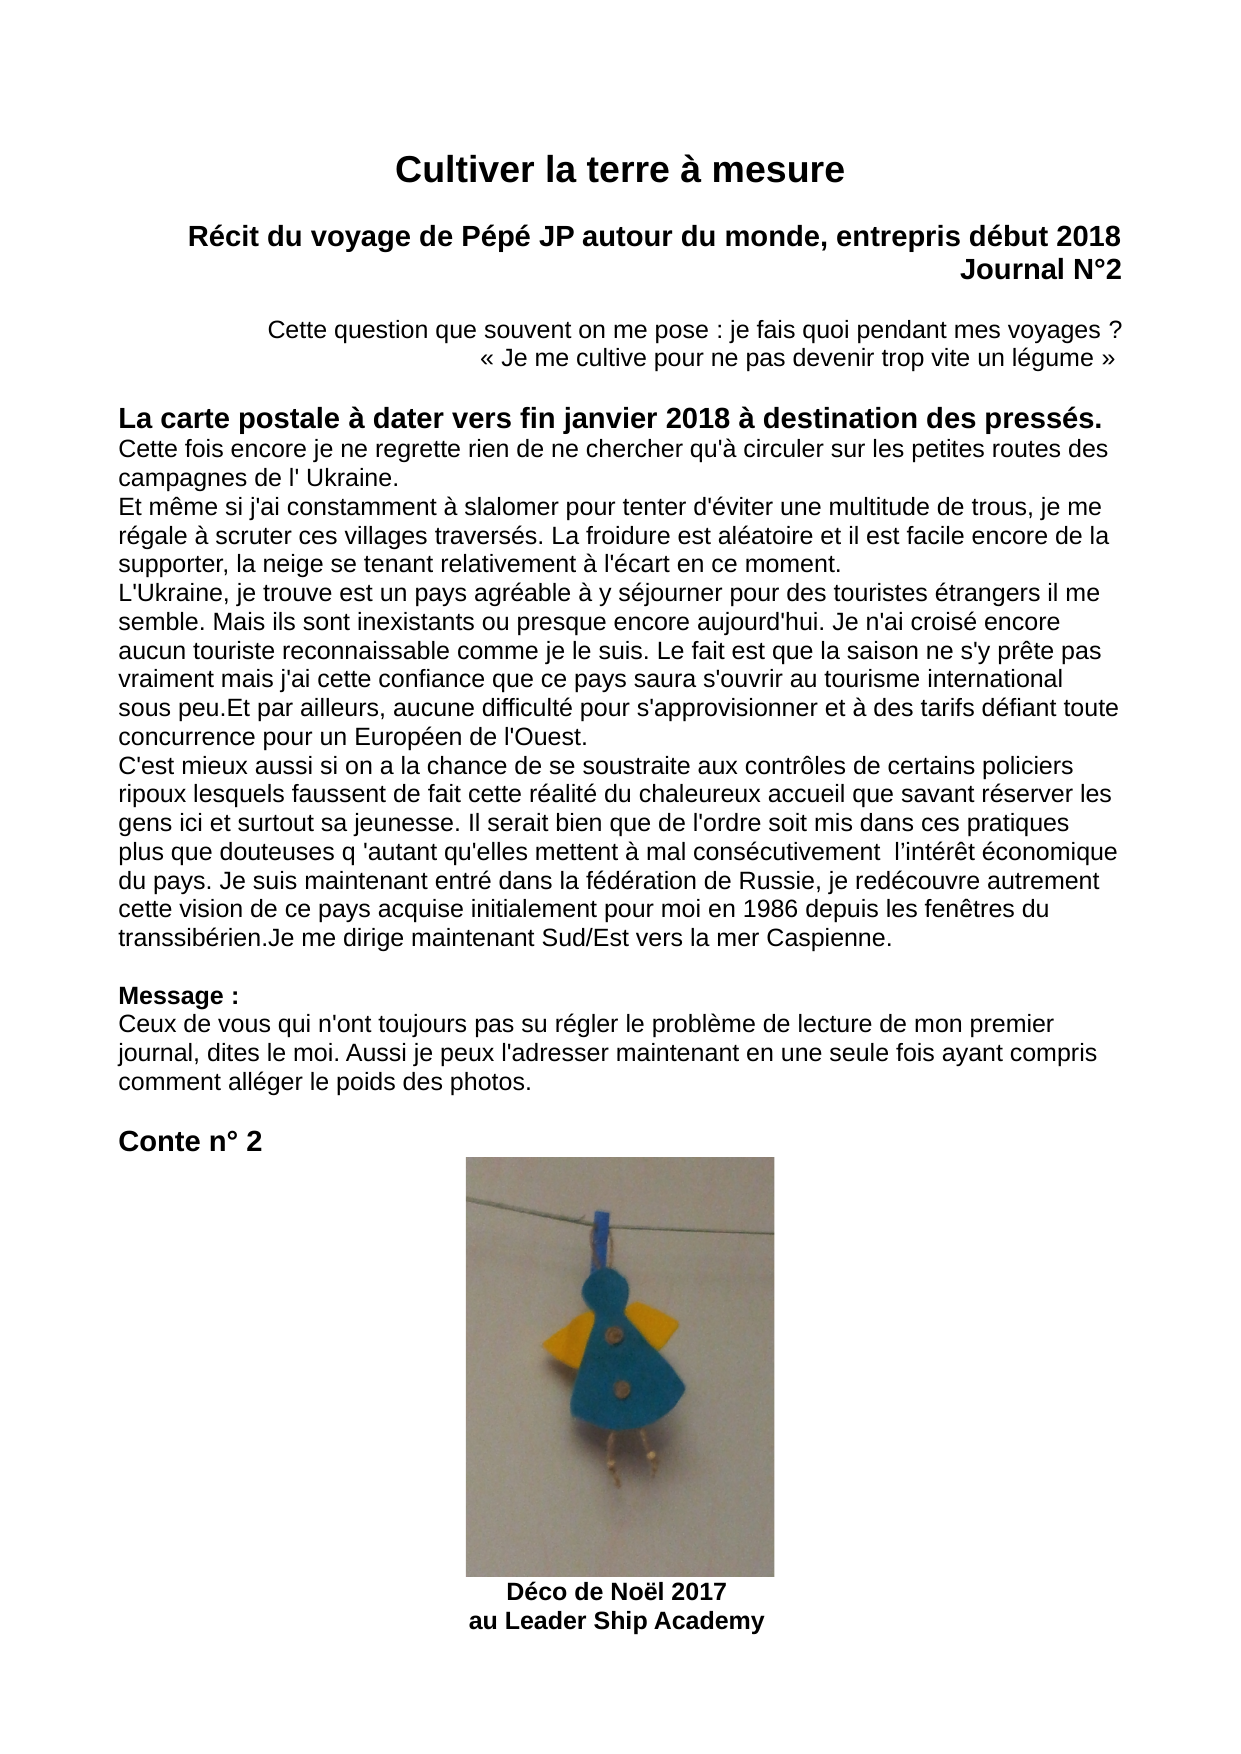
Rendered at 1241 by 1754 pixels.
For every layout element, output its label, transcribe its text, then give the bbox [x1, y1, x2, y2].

text Cette question que souvent on me pose : je fais quoi pendant mes voyages ? [118, 314, 1122, 343]
text « Je me cultive pour ne pas devenir trop vite un légume » [118, 343, 1122, 372]
text Récit du voyage de Pépé JP autour du monde, entrepris début 2018 Journal N°2 [118, 219, 1122, 286]
text au Leader Ship Academy [118, 1606, 1122, 1634]
text Cultiver la terre à mesure [118, 147, 1122, 190]
text La carte postale à dater vers fin janvier 2018 à destination des pressés. [118, 401, 1122, 434]
text Cette fois encore je ne regrette rien de ne chercher qu'à circuler sur les petites routes des campagnes de l' Ukraine. [118, 434, 1122, 492]
text Conte n° 2 [118, 1124, 1122, 1158]
text Et même si j'ai constamment à slalomer pour tenter d'éviter une multitude de trous, je me régale à scruter ces villages traversés. La froidure est aléatoire et il est facile encore de la supporter, la neige se tenant relativement à l'écart en ce moment. [118, 492, 1122, 578]
text Ceux de vous qui n'ont toujours pas su régler le problème de lecture de mon premier journal, dites le moi. Aussi je peux l'adresser maintenant en une seule fois ayant compris comment alléger le poids des photos. [118, 1009, 1122, 1096]
text Message : [118, 981, 1122, 1009]
text C'est mieux aussi si on a la chance de se soustraite aux contrôles de certains policiers ripoux lesquels faussent de fait cette réalité du chaleureux accueil que savant réserver les gens ici et surtout sa jeunesse. Il serait bien que de l'ordre soit mis dans ces pratiques plus que douteuses q 'autant qu'elles mettent à mal consécutivement l’intérêt économique du pays. Je suis maintenant entré dans la fédération de Russie, je redécouvre autrement cette vision de ce pays acquise initialement pour moi en 1986 depuis les fenêtres du transsibérien.Je me dirige maintenant Sud/Est vers la mer Caspienne. [118, 751, 1122, 952]
text L'Ukraine, je trouve est un pays agréable à y séjourner pour des touristes étrangers il me semble. Mais ils sont inexistants ou presque encore aujourd'hui. Je n'ai croisé encore aucun touriste reconnaissable comme je le suis. Le fait est que la saison ne s'y prête pas vraiment mais j'ai cette confiance que ce pays saura s'ouvrir au tourisme international sous peu.Et par ailleurs, aucune difficulté pour s'approvisionner et à des tarifs défiant toute concurrence pour un Européen de l'Ouest. [118, 578, 1122, 751]
picture [465, 1157, 775, 1577]
text Déco de Noël 2017 [118, 1158, 1122, 1606]
